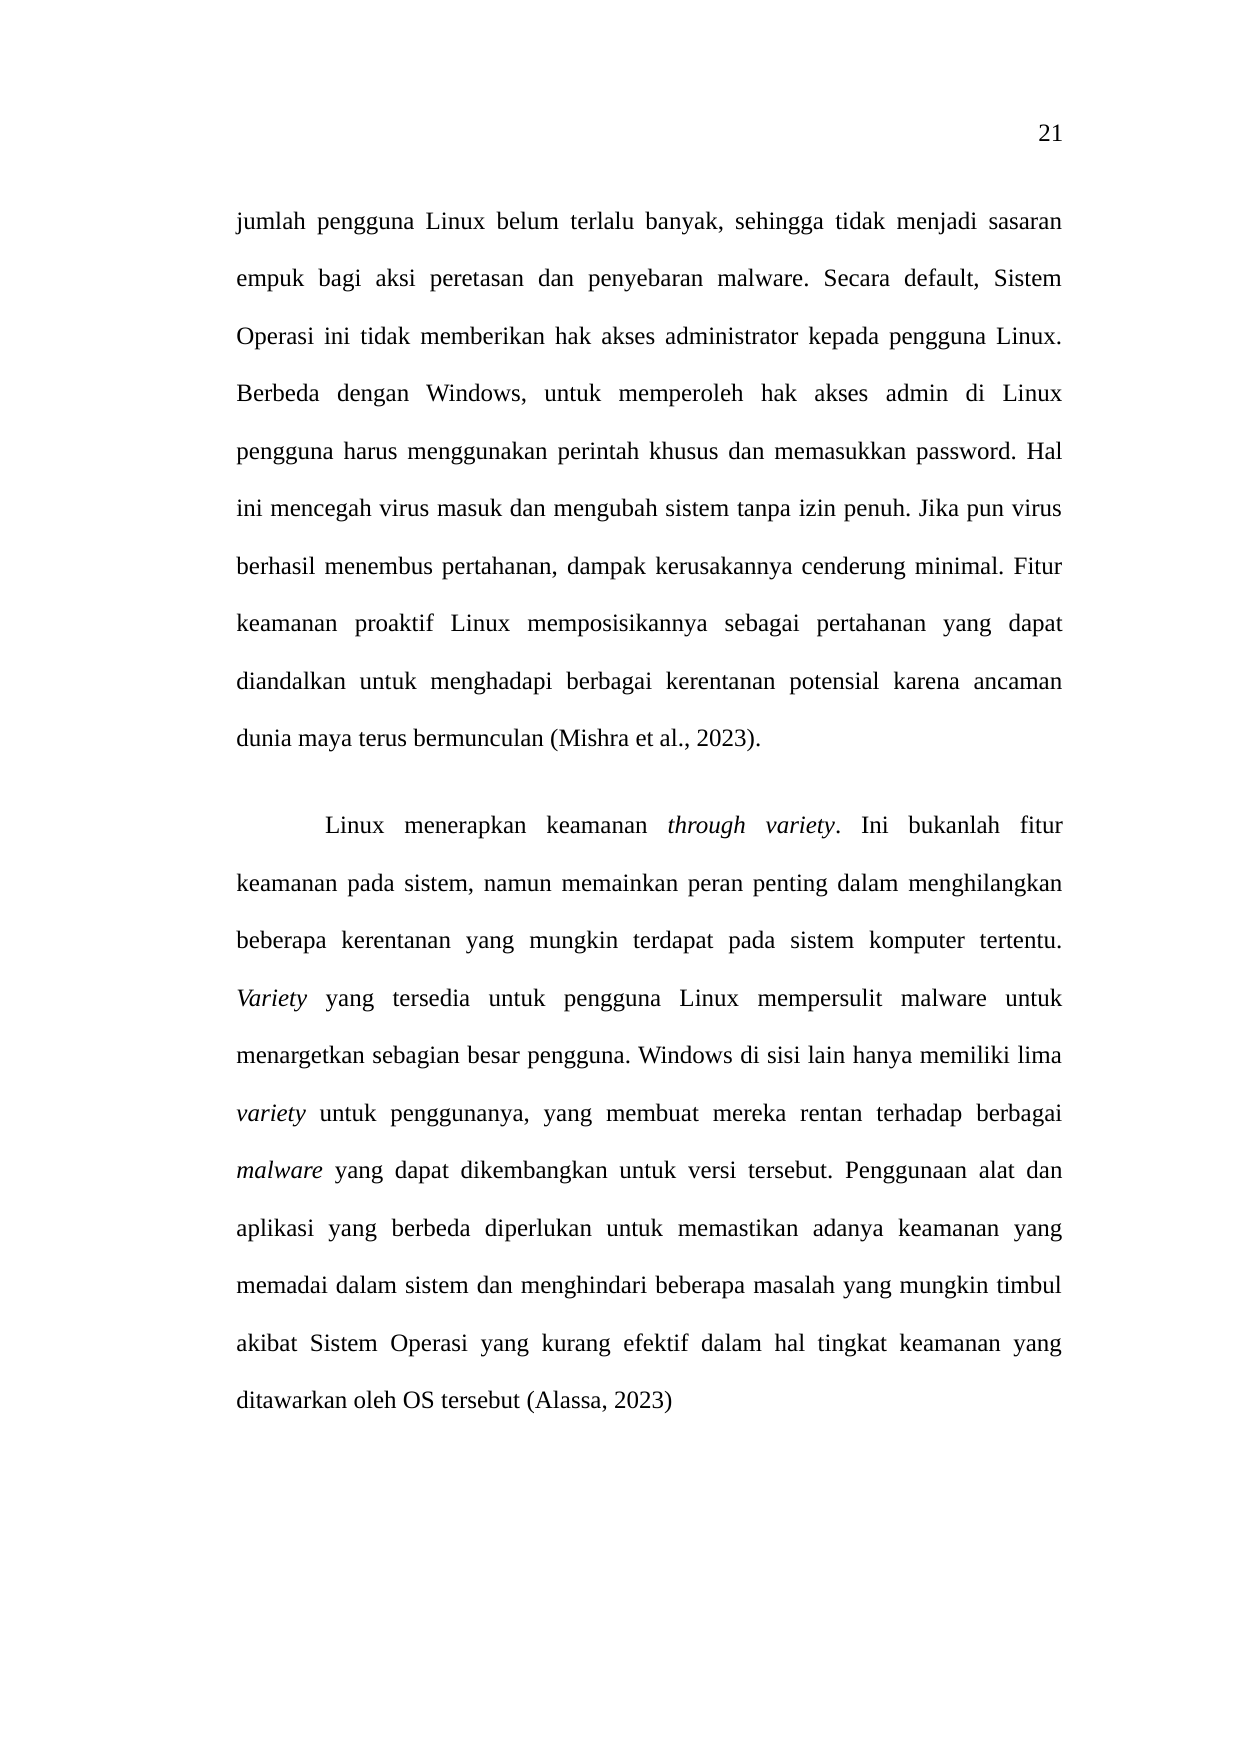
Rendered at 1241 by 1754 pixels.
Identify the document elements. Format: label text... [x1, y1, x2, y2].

text jumlah pengguna Linux belum terlalu banyak, sehingga tidak menjadi sasaran empuk bagi aksi peretasan dan penyebaran malware. Secara default, Sistem Operasi ini tidak memberikan hak akses administrator kepada pengguna Linux. Berbeda dengan Windows, untuk memperoleh hak akses admin di Linux pengguna harus menggunakan perintah khusus dan memasukkan password. Hal ini mencegah virus masuk dan mengubah sistem tanpa izin penuh. Jika pun virus berhasil menembus pertahanan, dampak kerusakannya cenderung minimal. Fitur keamanan proaktif Linux memposisikannya sebagai pertahanan yang dapat diandalkan untuk menghadapi berbagai kerentanan potensial karena ancaman dunia maya terus bermunculan (Mishra et al., 2023)⁠. [236, 206, 1063, 752]
text Linux menerapkan keamanan through variety. Ini bukanlah fitur keamanan pada sistem, namun memainkan peran penting dalam menghilangkan beberapa kerentanan yang mungkin terdapat pada sistem komputer tertentu. Variety yang tersedia untuk pengguna Linux mempersulit malware untuk menargetkan sebagian besar pengguna. Windows di sisi lain hanya memiliki lima variety untuk penggunanya, yang membuat mereka rentan terhadap berbagai malware yang dapat dikembangkan untuk versi tersebut. Penggunaan alat dan aplikasi yang berbeda diperlukan untuk memastikan adanya keamanan yang memadai dalam sistem dan menghindari beberapa masalah yang mungkin timbul akibat Sistem Operasi yang kurang efektif dalam hal tingkat keamanan yang ditawarkan oleh OS tersebut (Alassa, 2023)⁠ [236, 810, 1063, 1414]
